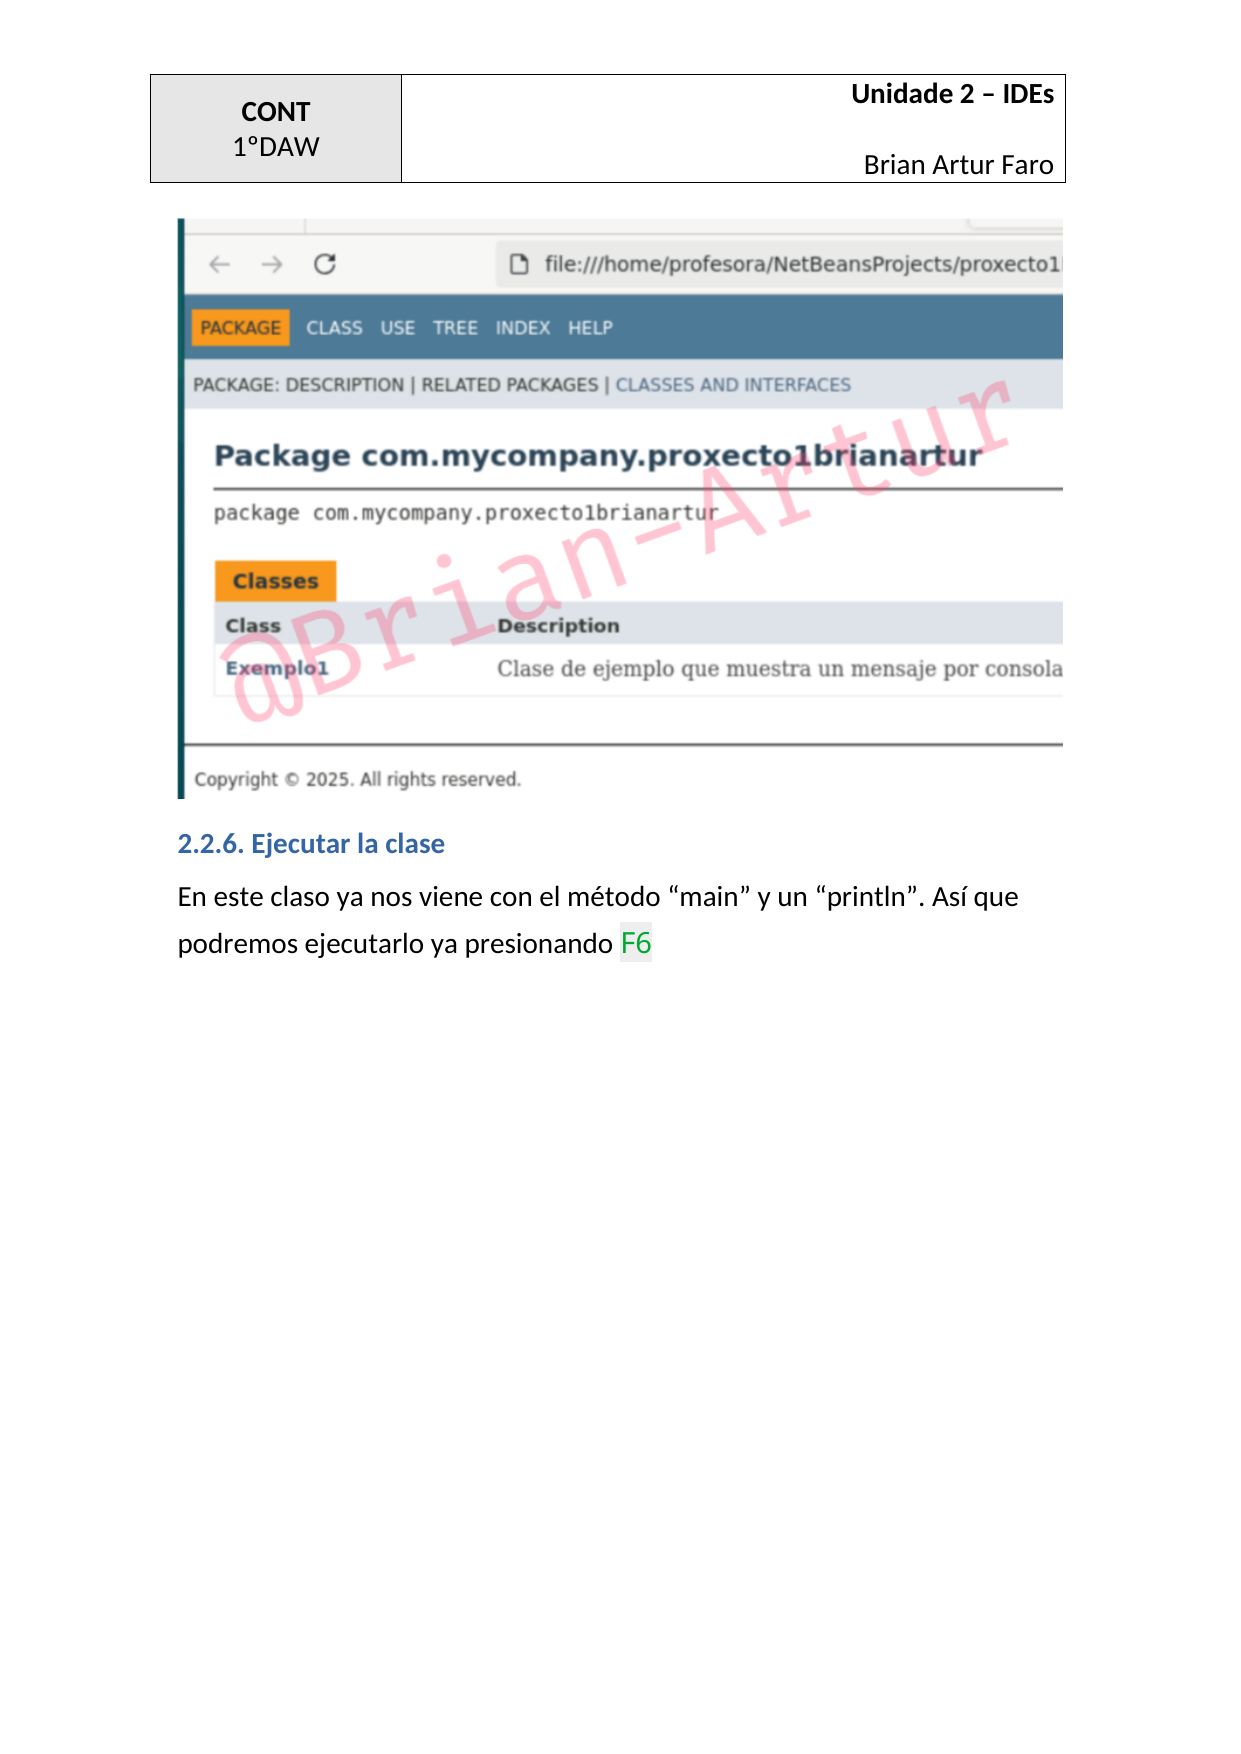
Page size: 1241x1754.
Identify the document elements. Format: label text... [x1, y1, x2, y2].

text En este claso ya nos viene con el método “main” y un “println”. Así que podremos ejecutarlo ya presionando F6 [177, 878, 1063, 962]
picture [177, 218, 1063, 799]
text 2.2.6. Ejecutar la clase [177, 825, 1063, 861]
